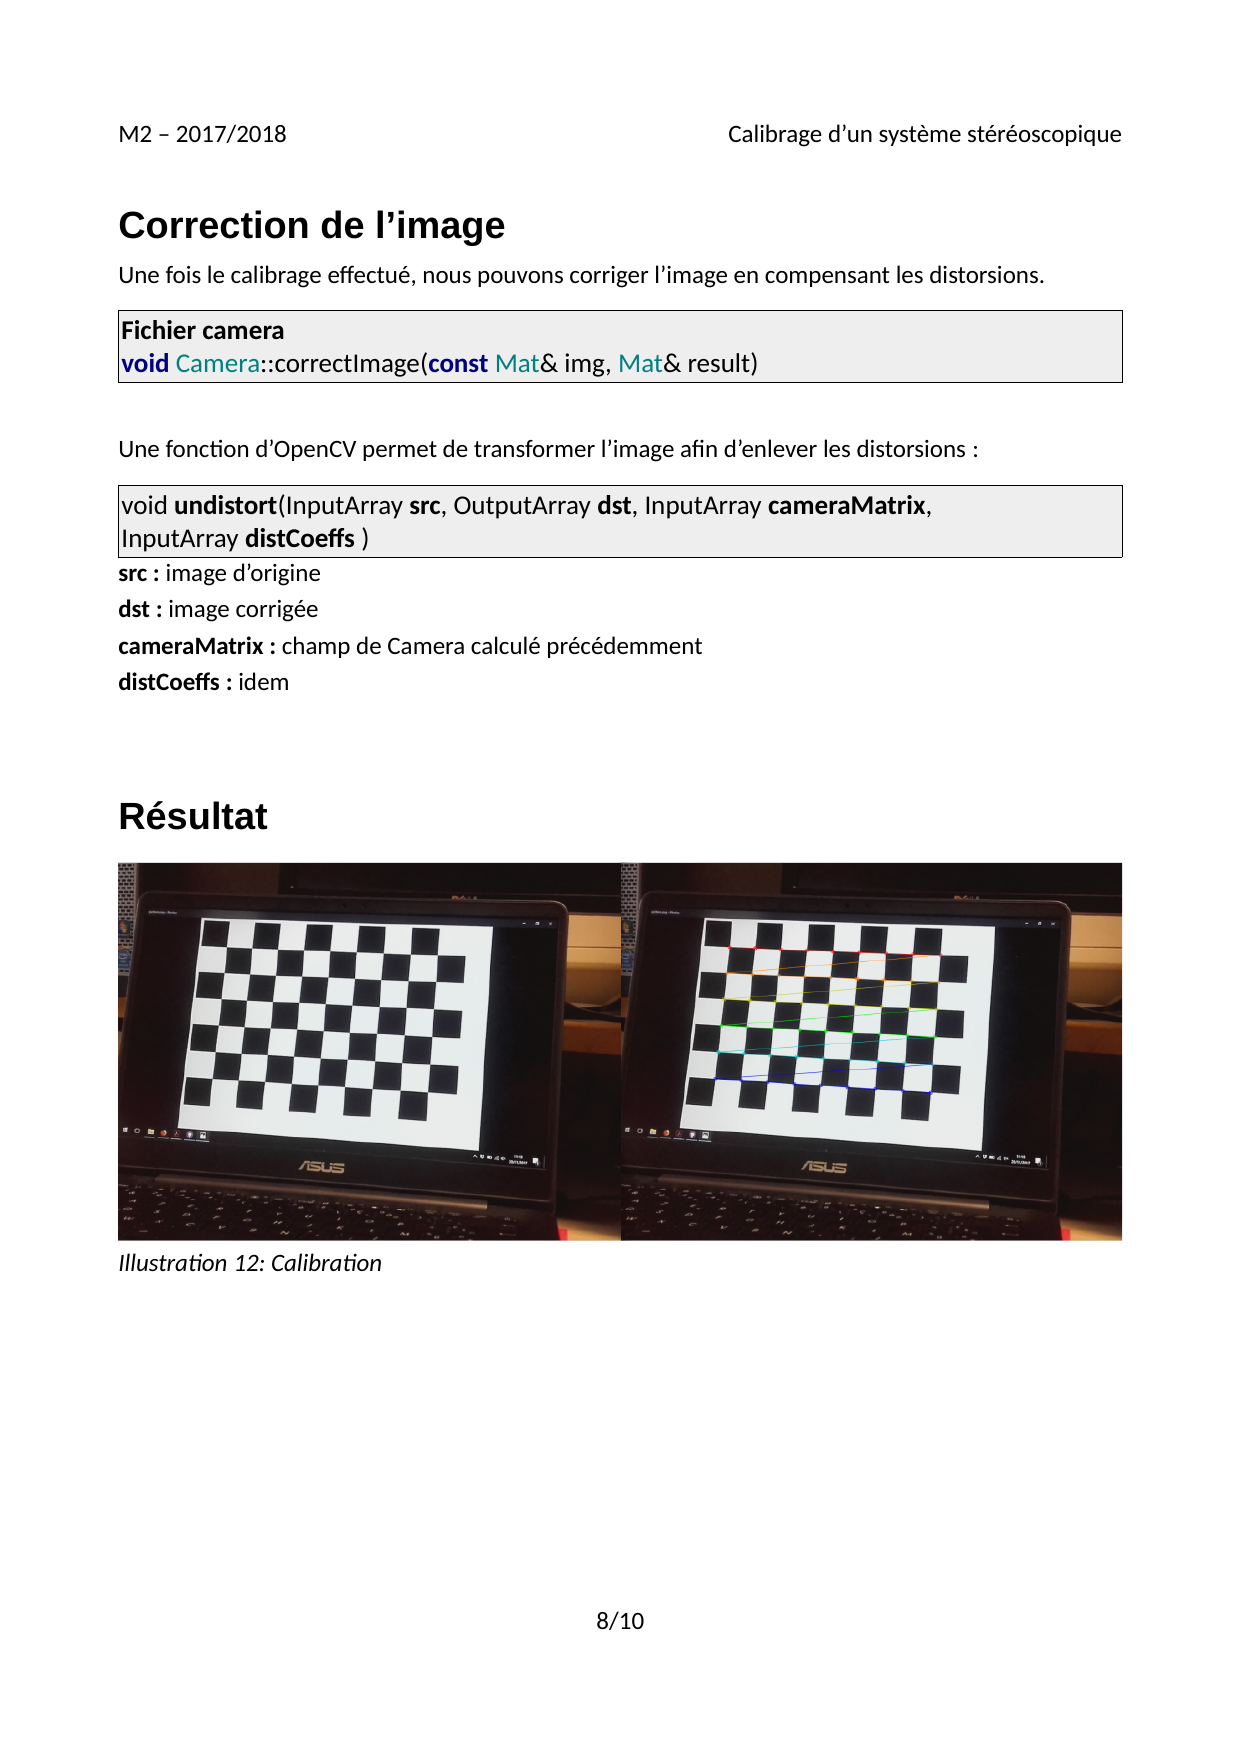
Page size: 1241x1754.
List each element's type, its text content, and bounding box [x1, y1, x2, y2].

subtitle Correction de l’image [118, 203, 1122, 247]
text Fichier camera [119, 311, 1122, 343]
text void undistort(InputArray src, OutputArray dst, InputArray cameraMatrix, InputArray distCoeffs ) [119, 486, 1122, 557]
text Une fonction d’OpenCV permet de transformer l’image afin d’enlever les distorsions : [118, 434, 1122, 464]
subtitle Résultat [118, 794, 1122, 837]
text Illustration 12: Calibration [118, 1241, 1122, 1277]
text void Camera::correctImage(const Mat& img, Mat& result) [119, 343, 1122, 382]
text Une fois le calibrage effectué, nous pouvons corriger l’image en compensant les distorsions. [118, 259, 1122, 290]
picture [118, 862, 1123, 1241]
text src : image d’origine dst : image corrigée cameraMatrix : champ de Camera calculé précédemment distCoeffs : idem [118, 558, 1122, 697]
